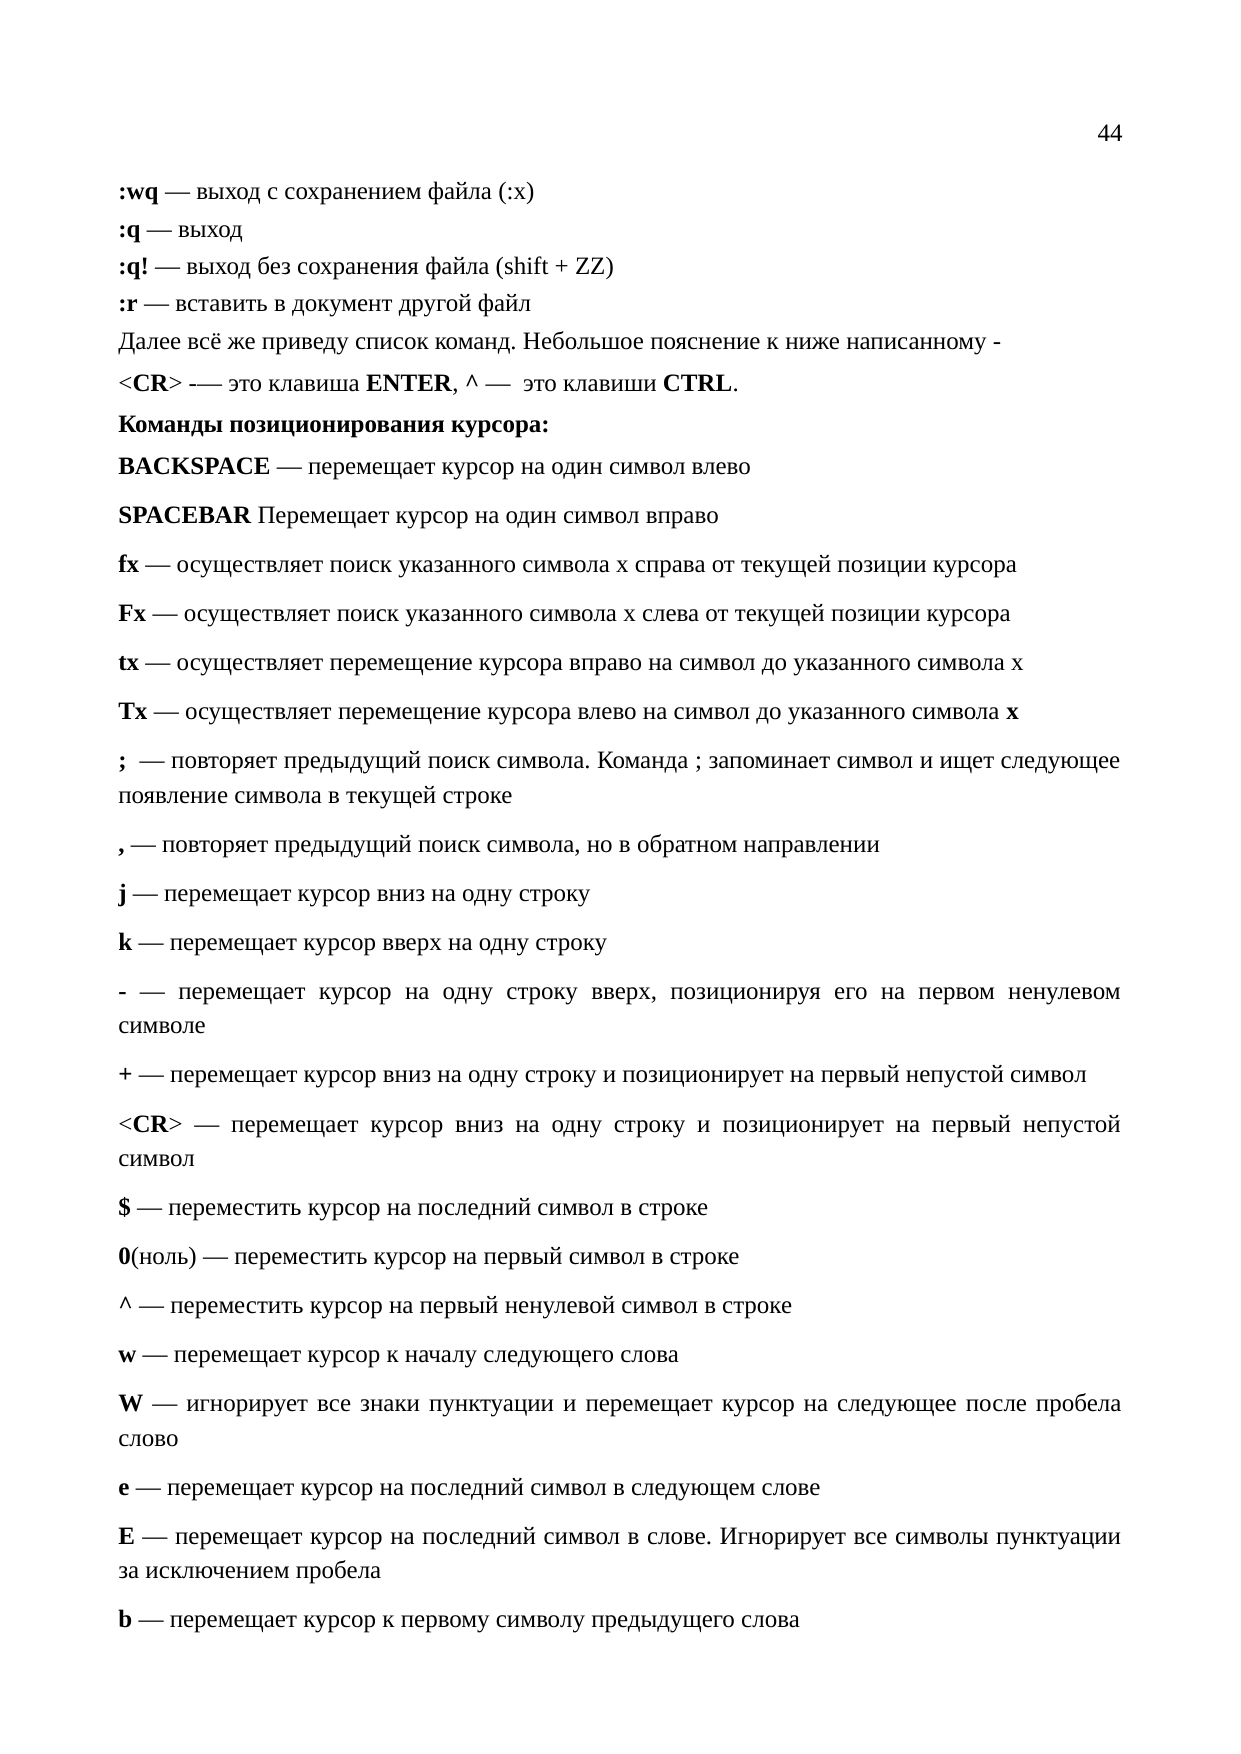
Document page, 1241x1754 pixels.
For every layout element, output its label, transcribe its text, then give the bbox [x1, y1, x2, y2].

text E — перемещает курсор на последний символ в слове. Игнорирует все символы пунктуации за исключением пробела [118, 1521, 1122, 1584]
text + — перемещает курсор вниз на одну строку и позиционирует на первый непустой символ [118, 1059, 1122, 1088]
text W — игнорирует все знаки пунктуации и перемещает курсор на следующее после пробела слово [118, 1388, 1122, 1452]
text tx — осуществляет перемещение курсора вправо на символ до указанного символа x [118, 647, 1122, 676]
text e — перемещает курсор на последний символ в следующем слове [118, 1472, 1122, 1501]
text :wq — выход с сохранением файла (:x) [118, 176, 1122, 205]
text , — повторяет предыдущий поиск символа, но в обратном направлении [118, 829, 1122, 858]
text <CR> — перемещает курсор вниз на одну строку и позиционирует на первый непустой символ [118, 1109, 1122, 1172]
text Команды позиционирования курсора: [118, 409, 1122, 438]
text Tx — осуществляет перемещение курсора влево на символ до указанного символа x [118, 696, 1122, 725]
text j — перемещает курсор вниз на одну строку [118, 878, 1122, 907]
text :q! — выход без сохранения файла (shift + ZZ) [118, 251, 1122, 280]
text k — перемещает курсор вверх на одну строку [118, 927, 1122, 956]
text :q — выход [118, 214, 1122, 242]
text <CR> -— это клавиша ENTER, ^ — это клавиши CTRL. [118, 368, 1122, 396]
text Далее всё же приведу список команд. Небольшое пояснение к ниже написанному - [118, 326, 1122, 355]
text fx — осуществляет поиск указанного символа x справа от текущей позиции курсора [118, 549, 1122, 578]
text :r — вставить в документ другой файл [118, 288, 1122, 317]
text ; — повторяет предыдущий поиск символа. Команда ; запоминает символ и ищет следующее появление символа в текущей строке [118, 745, 1122, 808]
text SPACEBAR Перемещает курсор на один символ вправо [118, 500, 1122, 529]
text $ — переместить курсор на последний символ в строке [118, 1192, 1122, 1221]
text BACKSPACE — перемещает курсор на один символ влево [118, 451, 1122, 480]
text ^ — переместить курсор на первый ненулевой символ в строке [118, 1290, 1122, 1319]
text - — перемещает курсор на одну строку вверх, позиционируя его на первом ненулевом символе [118, 976, 1122, 1039]
text 0(ноль) — переместить курсор на первый символ в строке [118, 1241, 1122, 1270]
text w — перемещает курсор к началу следующего слова [118, 1339, 1122, 1368]
text b — перемещает курсор к первому символу предыдущего слова [118, 1604, 1122, 1633]
text Fx — осуществляет поиск указанного символа x слева от текущей позиции курсора [118, 598, 1122, 627]
